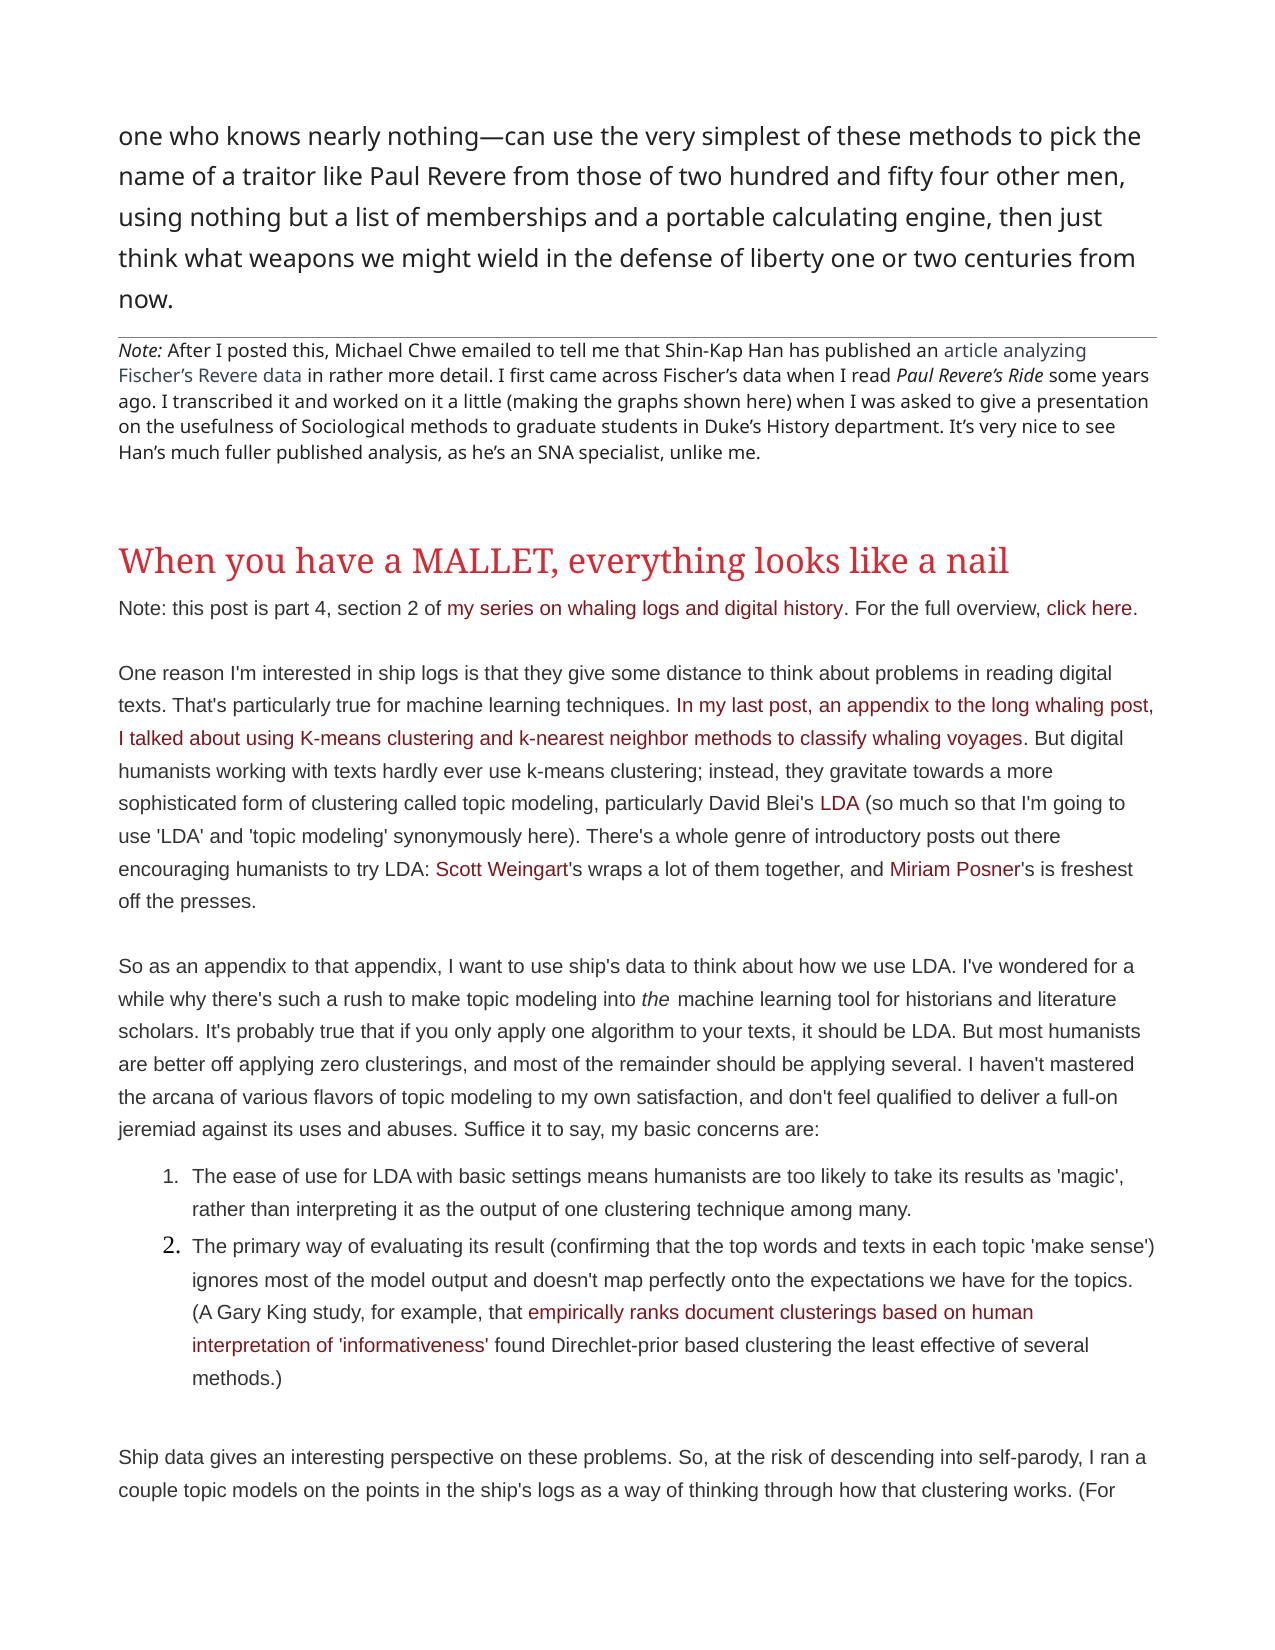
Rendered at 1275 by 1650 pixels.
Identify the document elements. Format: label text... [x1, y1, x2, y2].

list The primary way of evaluating its result (confirming that the top words and texts in each topic 'make sense') ignores most of the model output and doesn't map perfectly onto the expectations we have for the topics. (A Gary King study, for example, that empirically ranks document clusterings based on human interpretation of 'informativeness' found Direchlet-prior based clustering the least effective of several methods.) [162, 1230, 1157, 1389]
subtitle When you have a MALLET, everything looks like a nail [118, 537, 1157, 583]
text Note: this post is part 4, section 2 of my series on whaling logs and digital history. For the full overview, click here. One reason I'm interested in ship logs is that they give some distance to think about problems in reading digital texts. That's particularly true for machine learning techniques. In my last post, an appendix to the long whaling post, I talked about using K-means clustering and k-nearest neighbor methods to classify whaling voyages. But digital humanists working with texts hardly ever use k-means clustering; instead, they gravitate towards a more sophisticated form of clustering called topic modeling, particularly David Blei's LDA (so much so that I'm going to use 'LDA' and 'topic modeling' synonymously here). There's a whole genre of introductory posts out there encouraging humanists to try LDA: Scott Weingart's wraps a lot of them together, and Miriam Posner's is freshest off the presses. So as an appendix to that appendix, I want to use ship's data to think about how we use LDA. I've wondered for a while why there's such a rush to make topic modeling into the machine learning tool for historians and literature scholars. It's probably true that if you only apply one algorithm to your texts, it should be LDA. But most humanists are better off applying zero clusterings, and most of the remainder should be applying several. I haven't mastered the arcana of various flavors of topic modeling to my own satisfaction, and don't feel qualified to deliver a full-on jeremiad against its uses and abuses. Suffice it to say, my basic concerns are: [118, 596, 1157, 1141]
text one who knows nearly nothing—can use the very simplest of these methods to pick the name of a traitor like Paul Revere from those of two hundred and fifty four other men, using nothing but a list of memberships and a portable calculating engine, then just think what weapons we might wield in the defense of liberty one or two centuries from now. [118, 118, 1157, 316]
text Note: After I posted this, Michael Chwe emailed to tell me that Shin-Kap Han has published an article analyzing Fischer’s Revere data in rather more detail. I first came across Fischer’s data when I read Paul Revere’s Ride some years ago. I transcribed it and worked on it a little (making the graphs shown here) when I was asked to give a presentation on the usefulness of Sociological methods to graduate students in Duke’s History department. It’s very nice to see Han’s much fuller published analysis, as he’s an SNA specialist, unlike me. [118, 338, 1157, 464]
text Ship data gives an interesting perspective on these problems. So, at the risk of descending into self-parody, I ran a couple topic models on the points in the ship's logs as a way of thinking through how that clustering works. (For [118, 1413, 1157, 1502]
list The ease of use for LDA with basic settings means humanists are too likely to take its results as 'magic', rather than interpreting it as the output of one clustering technique among many. [162, 1165, 1157, 1221]
